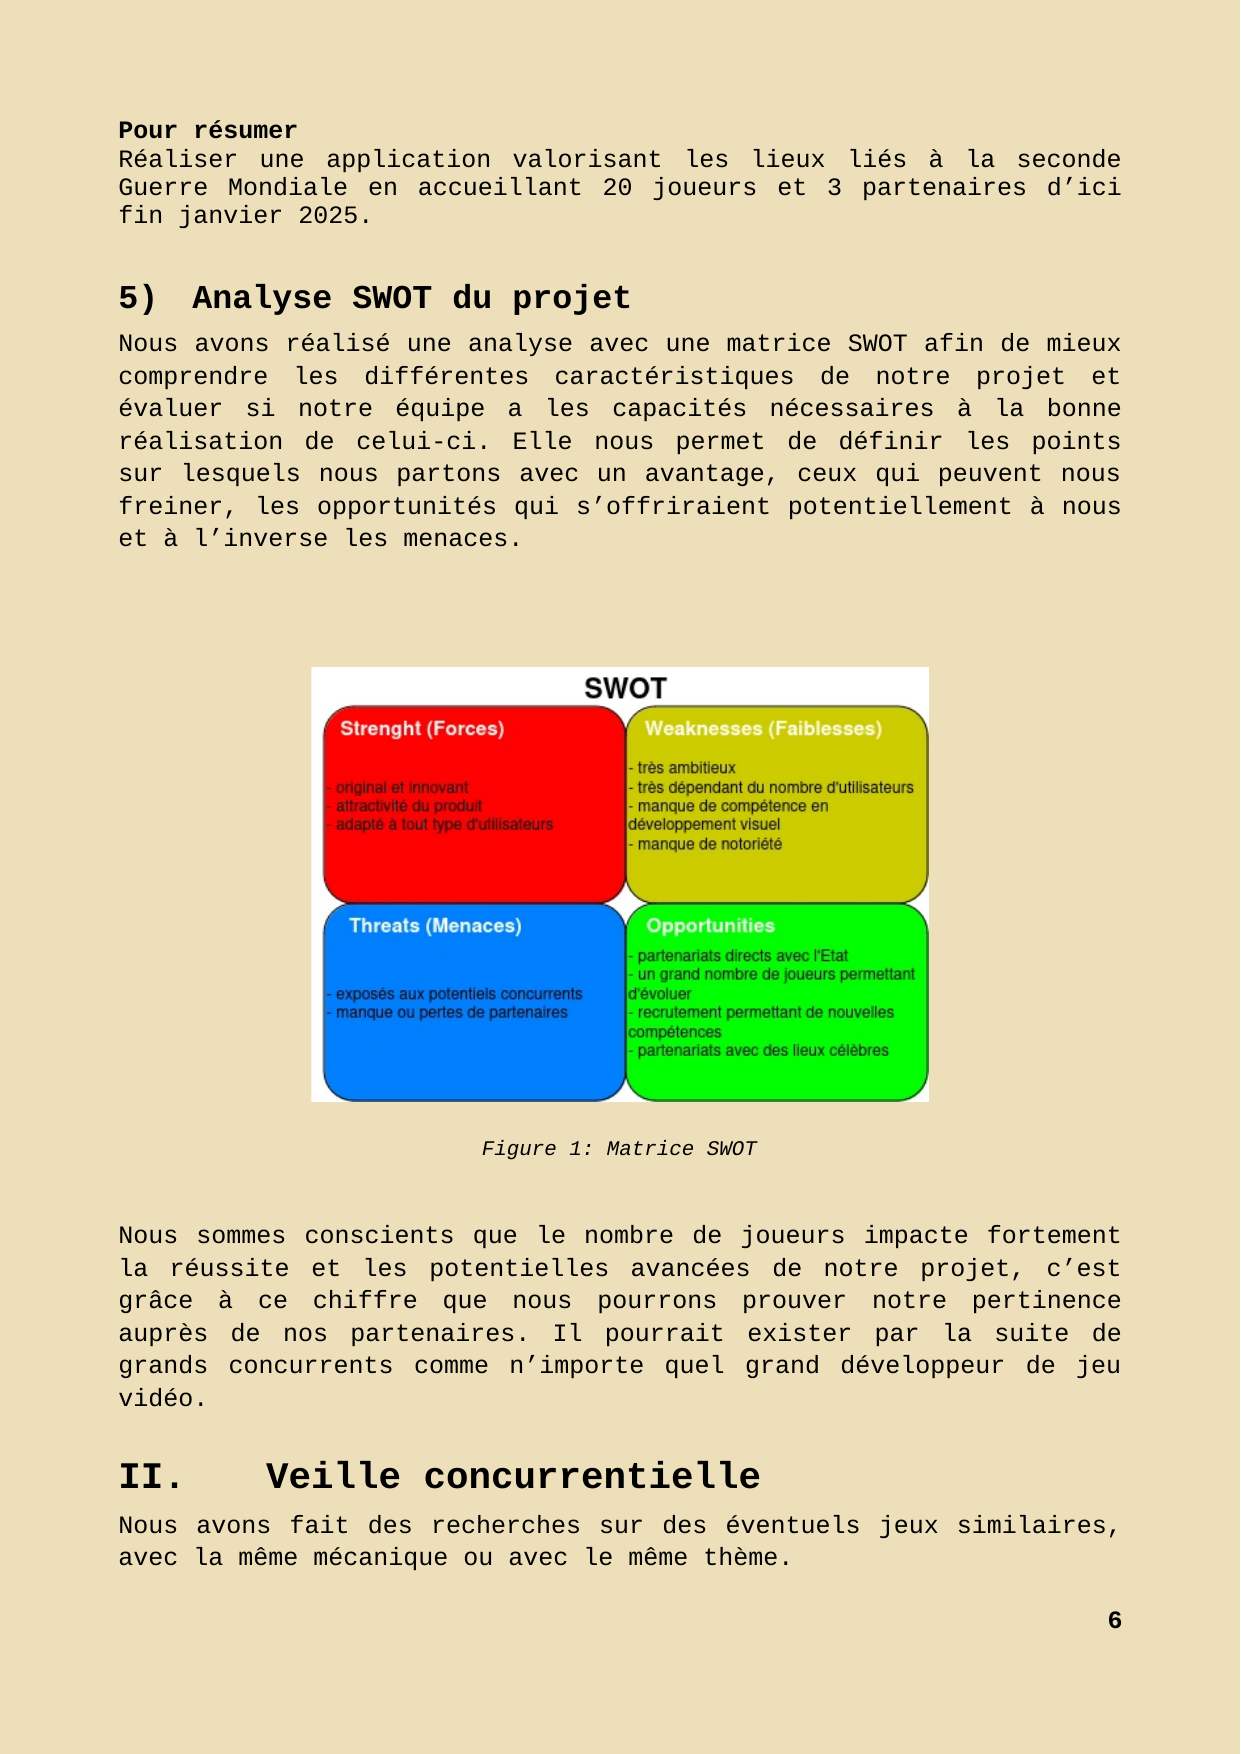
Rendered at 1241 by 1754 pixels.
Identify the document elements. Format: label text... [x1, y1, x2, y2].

text Réaliser une application valorisant les lieux liés à la seconde Guerre Mondiale en accueillant 20 joueurs et 3 partenaires d’ici fin janvier 2025. [118, 146, 1122, 231]
text Nous avons fait des recherches sur des éventuels jeux similaires, avec la même mécanique ou avec le même thème. [118, 1512, 1122, 1573]
text Nous sommes conscients que le nombre de joueurs impacte fortement la réussite et les potentielles avancées de notre projet, c’est grâce à ce chiffre que nous pourrons prouver notre pertinence auprès de nos partenaires. Il pourrait exister par la suite de grands concurrents comme n’importe quel grand développeur de jeu vidéo. [118, 1223, 1122, 1413]
picture [311, 667, 929, 1102]
text Pour résumer [118, 118, 1122, 146]
text Figure 1: Matrice SWOT [118, 1138, 1122, 1162]
subtitle Analyse SWOT du projet [118, 281, 1122, 318]
text Nous avons réalisé une analyse avec une matrice SWOT afin de mieux comprendre les différentes caractéristiques de notre projet et évaluer si notre équipe a les capacités nécessaires à la bonne réalisation de celui-ci. Elle nous permet de définir les points sur lesquels nous partons avec un avantage, ceux qui peuvent nous freiner, les opportunités qui s’offriraient potentiellement à nous et à l’inverse les menaces. [118, 331, 1122, 554]
subtitle Veille concurrentielle [118, 1457, 1122, 1500]
